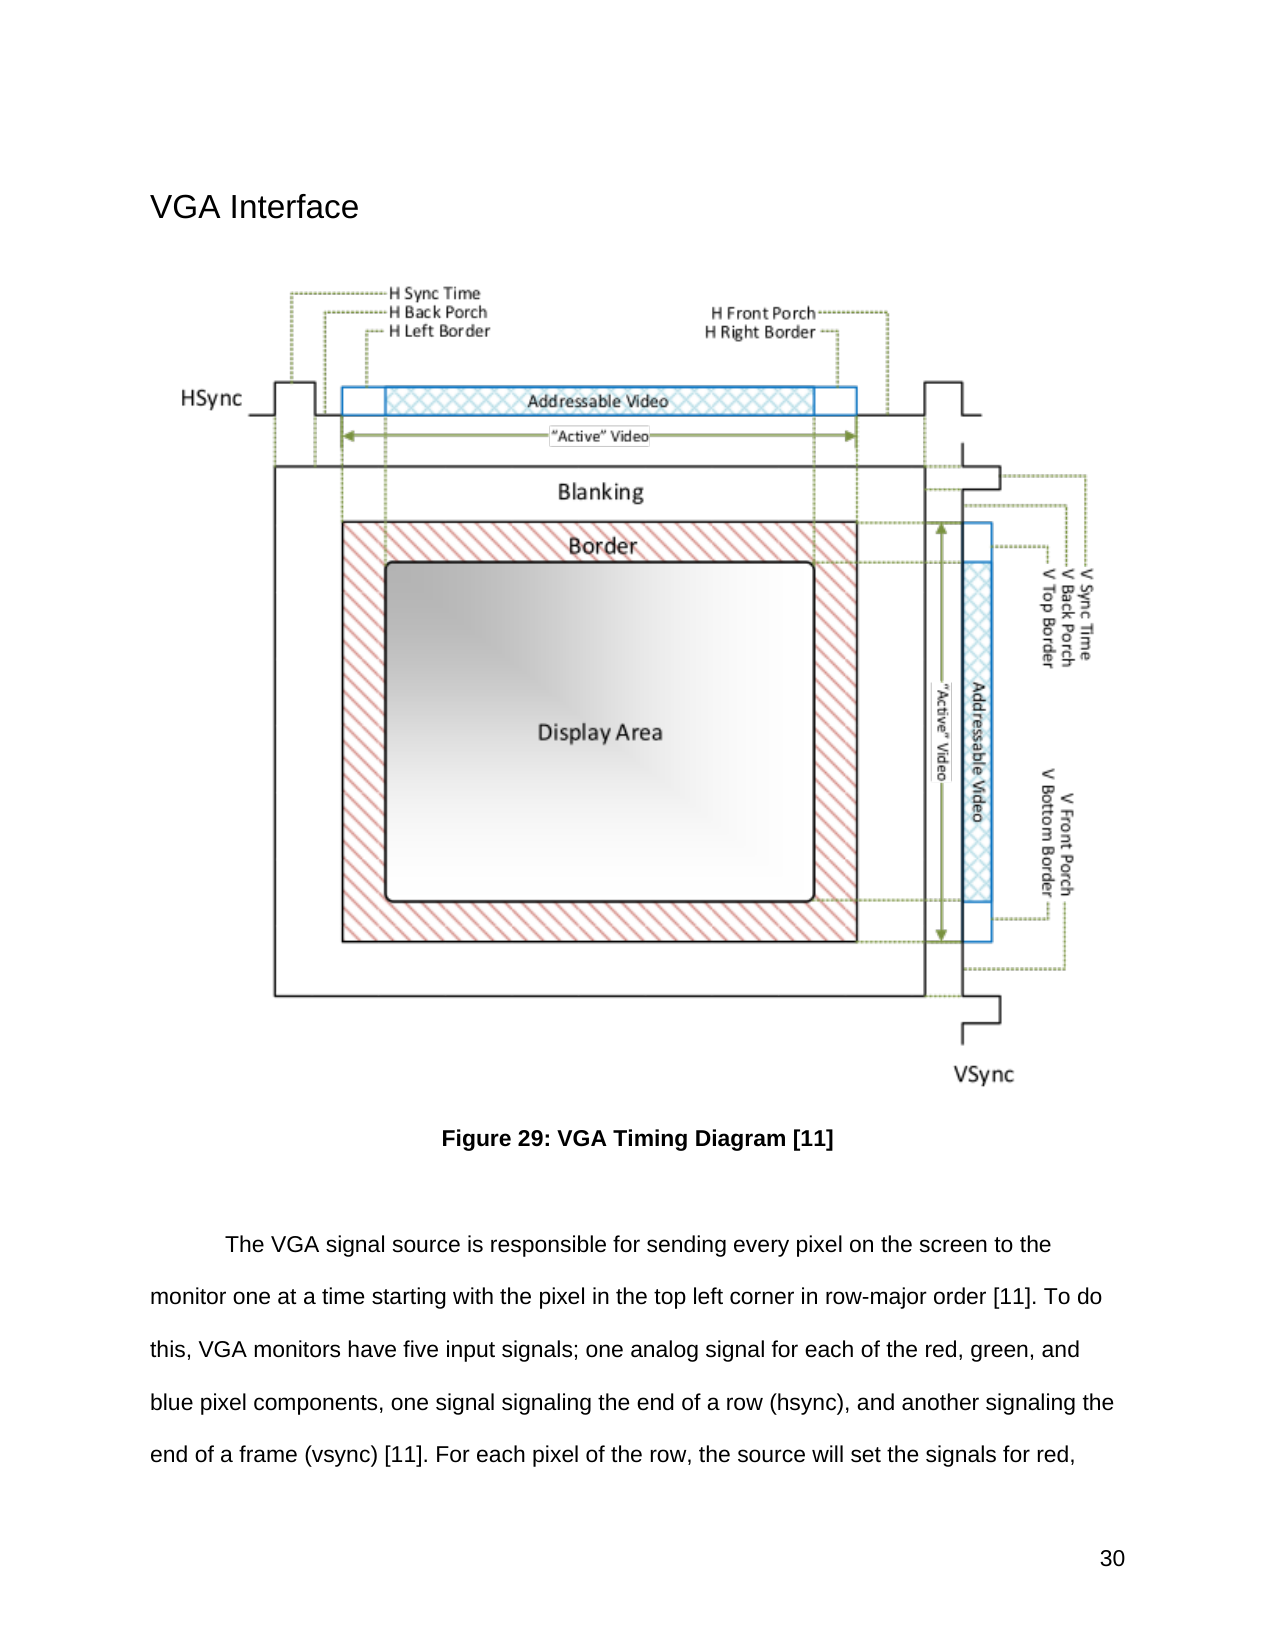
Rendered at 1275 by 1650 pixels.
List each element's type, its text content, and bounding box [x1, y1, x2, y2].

text The VGA signal source is responsible for sending every pixel on the screen to the monitor one at a time starting with the pixel in the top left corner in row-major order [11]. To do this, VGA monitors have five input signals; one analog signal for each of the red, green, and blue pixel components, one signal signaling the end of a row (hsync), and another signaling the end of a frame (vsync) [11]. For each pixel of the row, the source will set the signals for red, [150, 1231, 1125, 1468]
text Figure 29: VGA Timing Diagram [11] [150, 1125, 1125, 1151]
picture [170, 276, 1105, 1099]
subtitle VGA Interface [150, 187, 1125, 226]
